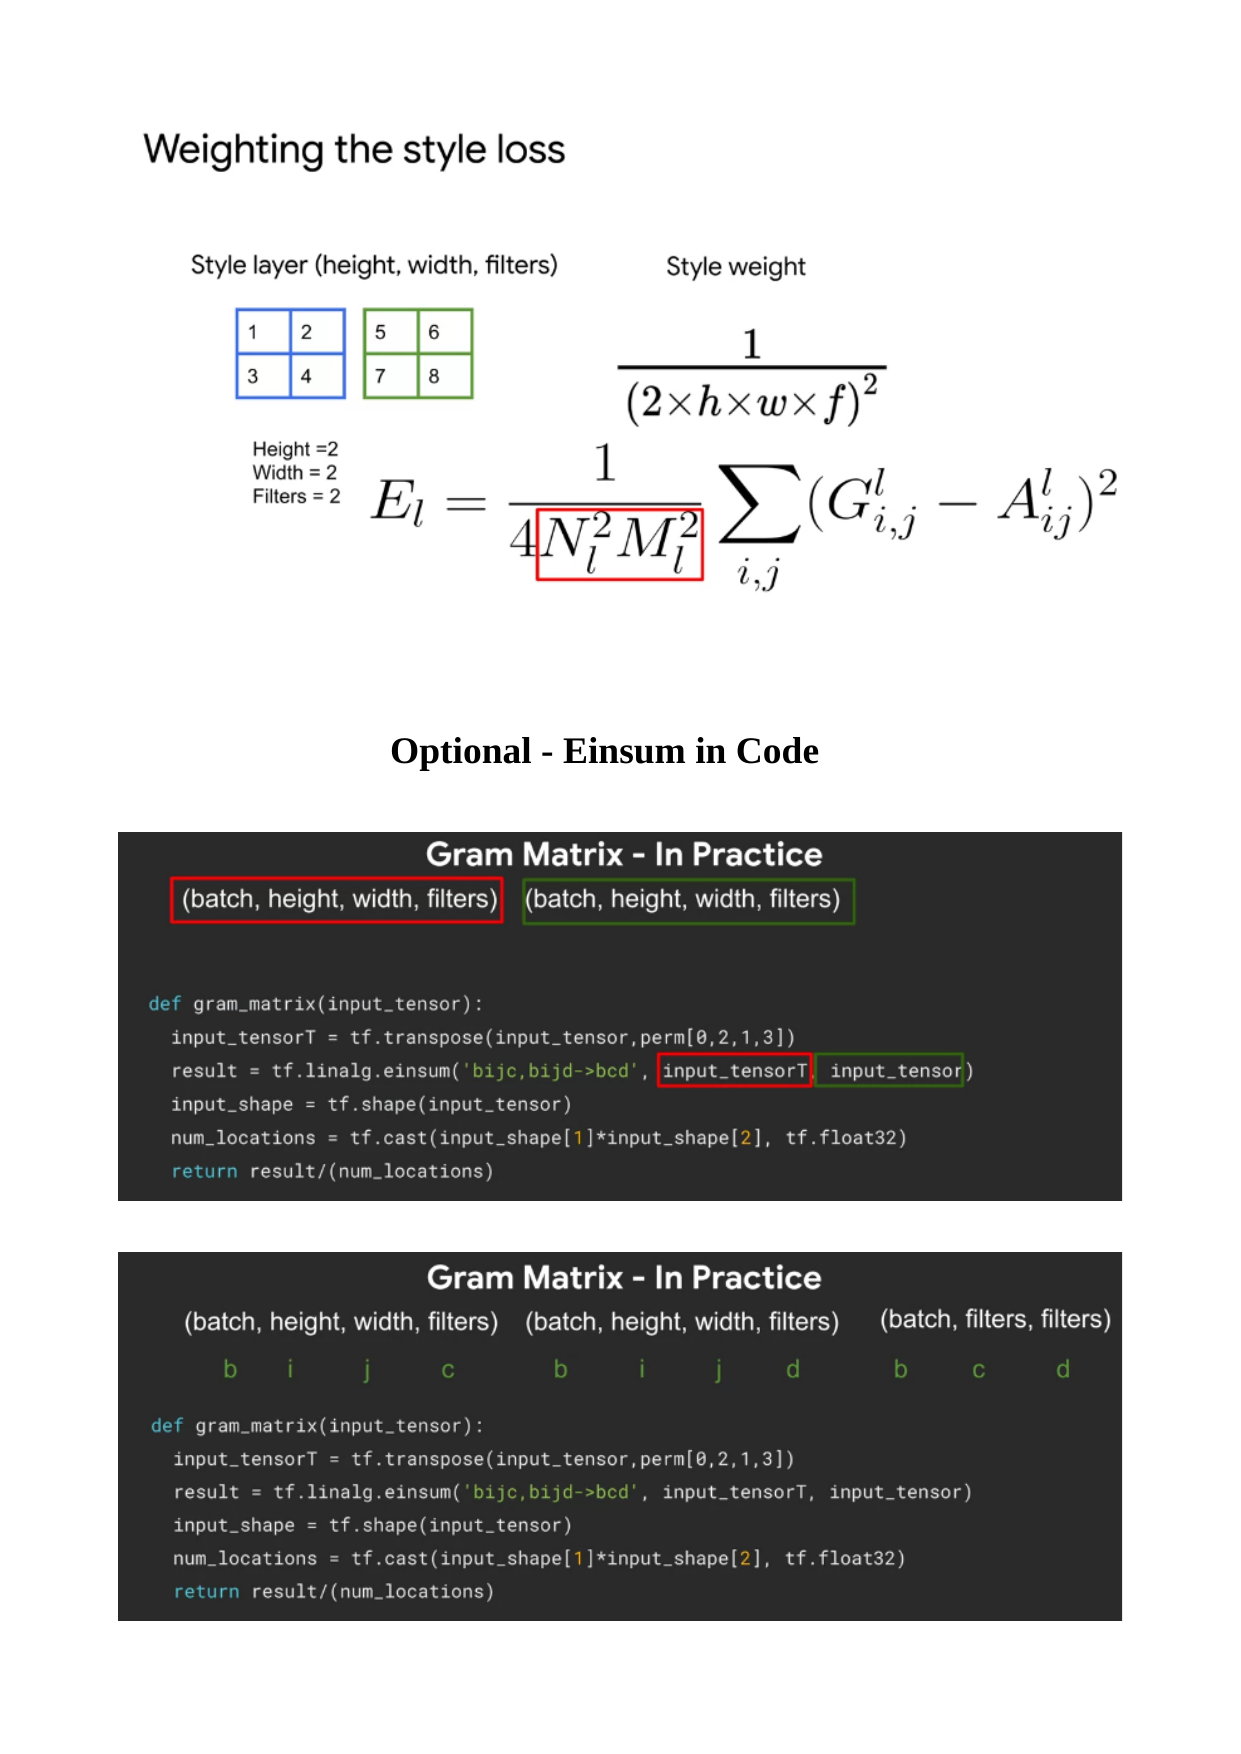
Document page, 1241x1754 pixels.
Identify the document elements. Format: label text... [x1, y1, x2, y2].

picture [118, 832, 1123, 1201]
subtitle Optional - Einsum in Code [118, 729, 1122, 772]
picture [118, 1252, 1123, 1621]
picture [118, 118, 1123, 605]
